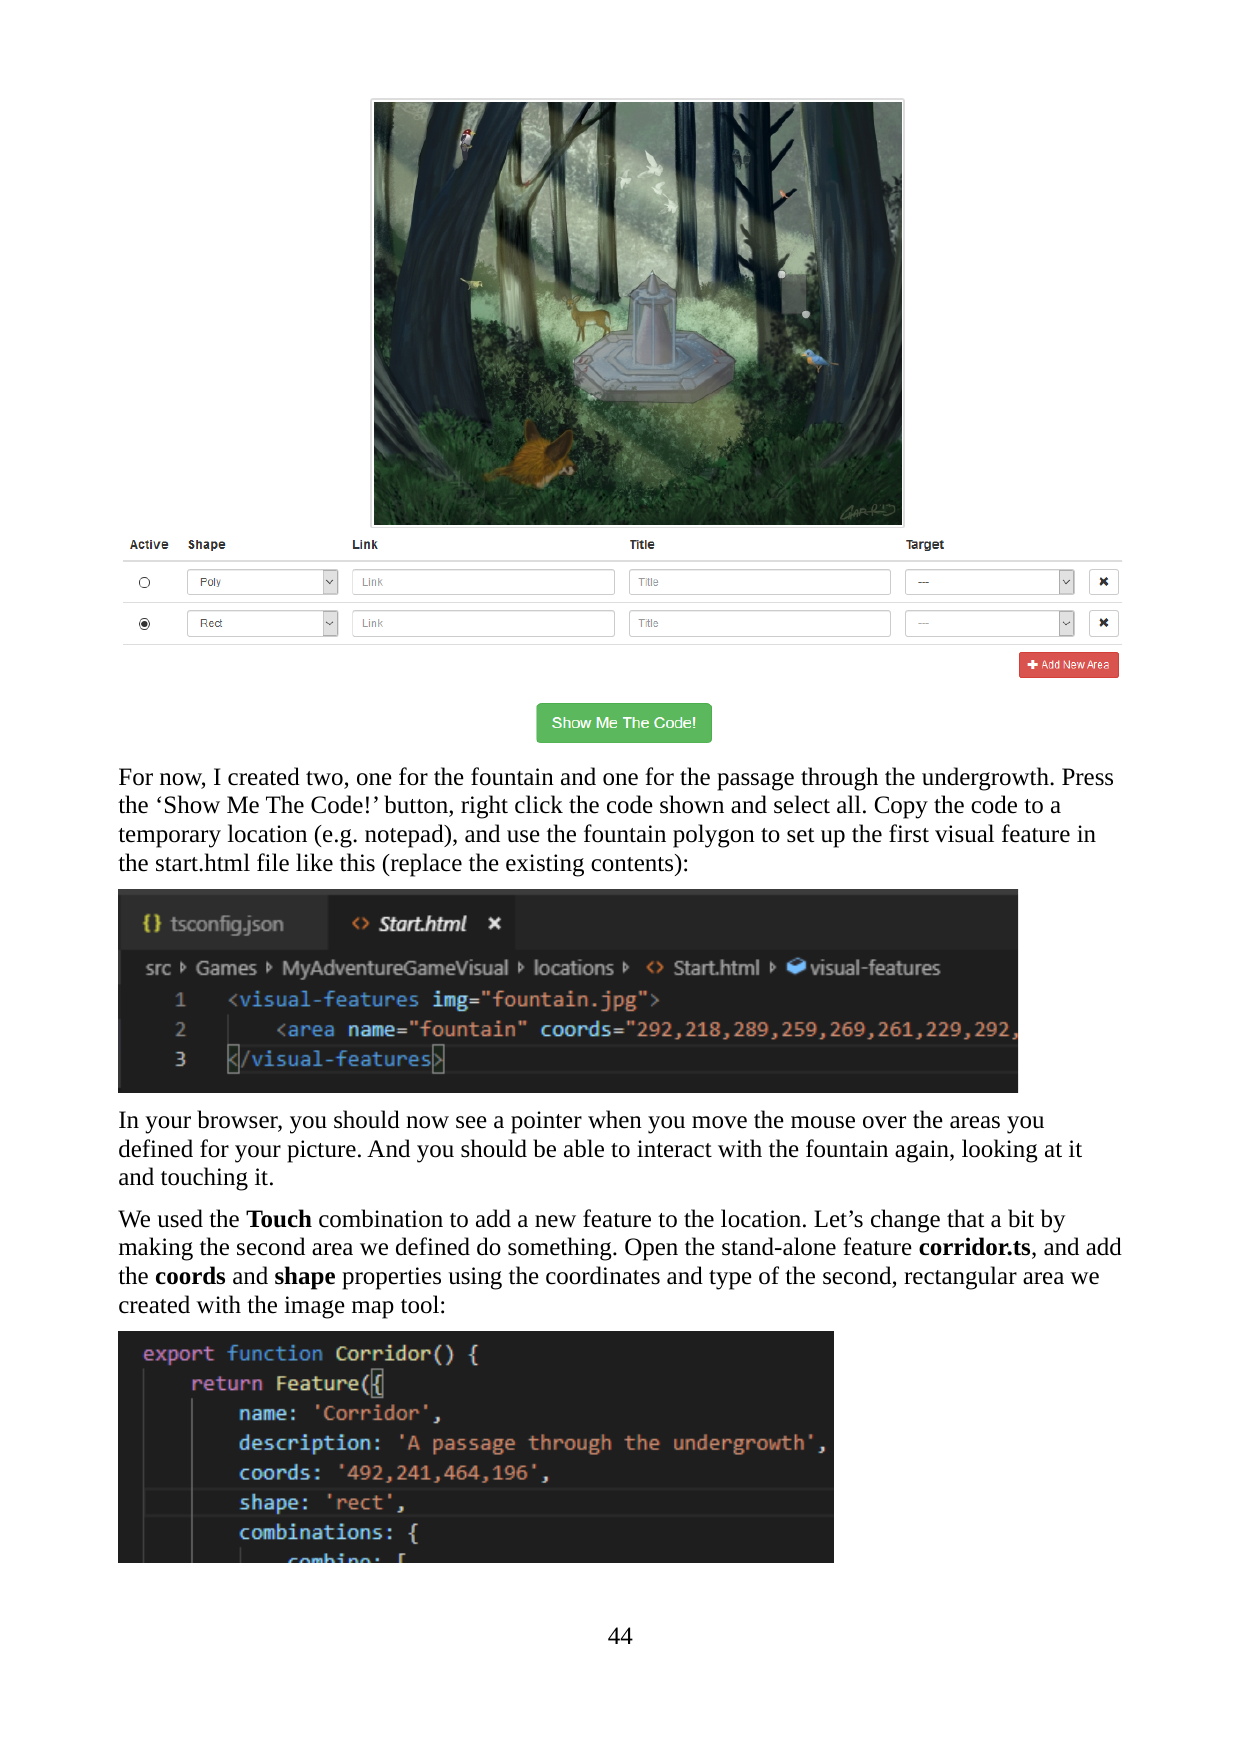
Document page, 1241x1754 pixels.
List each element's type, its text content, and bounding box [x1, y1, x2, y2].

text We used the Touch combination to add a new feature to the location. Let’s change that a bit by making the second area we defined do something. Open the stand-alone feature corridor.ts, and add the coords and shape properties using the coordinates and type of the second, rectangular area we created with the image map tool: [118, 1204, 1122, 1319]
text In your browser, you should now see a pointer when you move the mouse over the areas you defined for your picture. And you should be able to interact with the fountain again, looking at it and touching it. [118, 1105, 1122, 1191]
text For now, I created two, one for the fountain and one for the passage through the undergrowth. Press the ‘Show Me The Code!’ button, right click the code shown and select all. Copy the code to a temporary location (e.g. notepad), and use the fountain polygon to set up the first visual feature in the start.html file like this (replace the existing contents): [118, 762, 1122, 877]
